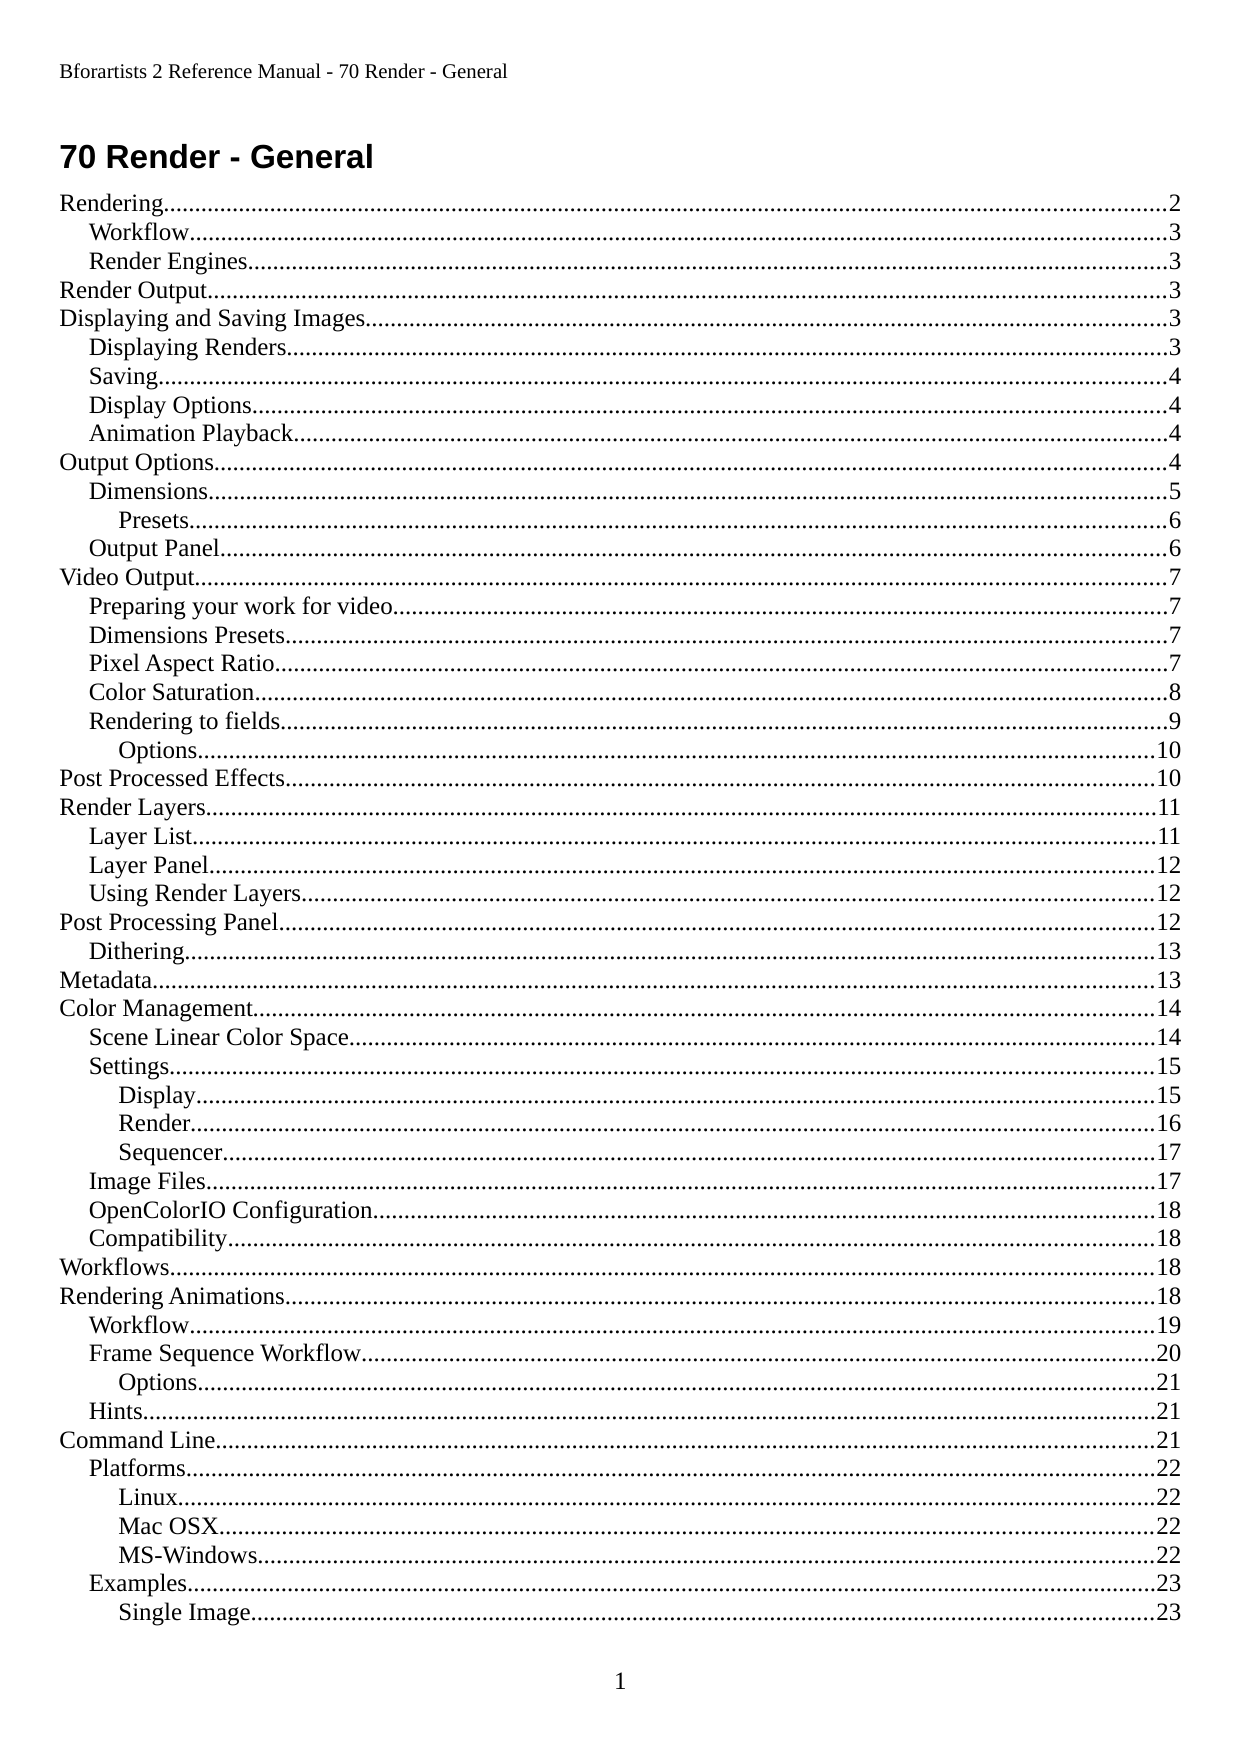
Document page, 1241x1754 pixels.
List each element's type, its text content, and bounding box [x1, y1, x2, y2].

text Animation Playback 4 [88, 418, 1181, 447]
text Single Image 23 [118, 1597, 1181, 1626]
text Saving 4 [88, 361, 1181, 390]
subtitle 70 Render - General [59, 138, 1181, 176]
text Frame Sequence Workflow 20 [88, 1338, 1181, 1367]
text Image Files 17 [88, 1166, 1181, 1195]
text Mac OSX 22 [118, 1511, 1181, 1540]
text Rendering Animations 18 [59, 1281, 1181, 1310]
text Metadata 13 [59, 965, 1181, 993]
text Dimensions 5 [88, 476, 1181, 505]
text Workflow 3 [88, 217, 1181, 246]
text Display Options 4 [88, 390, 1181, 418]
text Pixel Aspect Ratio 7 [88, 648, 1181, 677]
text MS-Windows 22 [118, 1540, 1181, 1568]
text Options 21 [118, 1367, 1181, 1396]
text Hints 21 [88, 1396, 1181, 1425]
text Preparing your work for video 7 [88, 591, 1181, 620]
text Command Line 21 [59, 1425, 1181, 1453]
text Post Processed Effects 10 [59, 763, 1181, 792]
text Layer Panel 12 [88, 850, 1181, 878]
text Output Panel 6 [88, 533, 1181, 562]
text Rendering to fields 9 [88, 706, 1181, 735]
text Color Saturation 8 [88, 677, 1181, 706]
text Color Management 14 [59, 993, 1181, 1022]
text Post Processing Panel 12 [59, 907, 1181, 936]
text Linux 22 [118, 1482, 1181, 1511]
text Examples 23 [88, 1568, 1181, 1597]
text OpenColorIO Configuration 18 [88, 1195, 1181, 1223]
text Compatibility 18 [88, 1223, 1181, 1252]
text Render Engines 3 [88, 246, 1181, 275]
text Scene Linear Color Space 14 [88, 1022, 1181, 1051]
text Render Output 3 [59, 275, 1181, 303]
text Sequencer 17 [118, 1137, 1181, 1166]
text Video Output 7 [59, 562, 1181, 591]
text Layer List 11 [88, 821, 1181, 850]
text Settings 15 [88, 1051, 1181, 1080]
text Displaying and Saving Images 3 [59, 303, 1181, 332]
text Displaying Renders 3 [88, 332, 1181, 361]
text Render Layers 11 [59, 792, 1181, 821]
text Platforms 22 [88, 1453, 1181, 1482]
text Workflows 18 [59, 1252, 1181, 1281]
text Rendering 2 [59, 188, 1181, 217]
text Render 16 [118, 1108, 1181, 1137]
text Using Render Layers 12 [88, 878, 1181, 907]
text Dimensions Presets 7 [88, 620, 1181, 648]
text Workflow 19 [88, 1310, 1181, 1338]
text Dithering 13 [88, 936, 1181, 965]
text Display 15 [118, 1080, 1181, 1108]
text Options 10 [118, 735, 1181, 763]
text Output Options 4 [59, 447, 1181, 476]
text Presets 6 [118, 505, 1181, 533]
